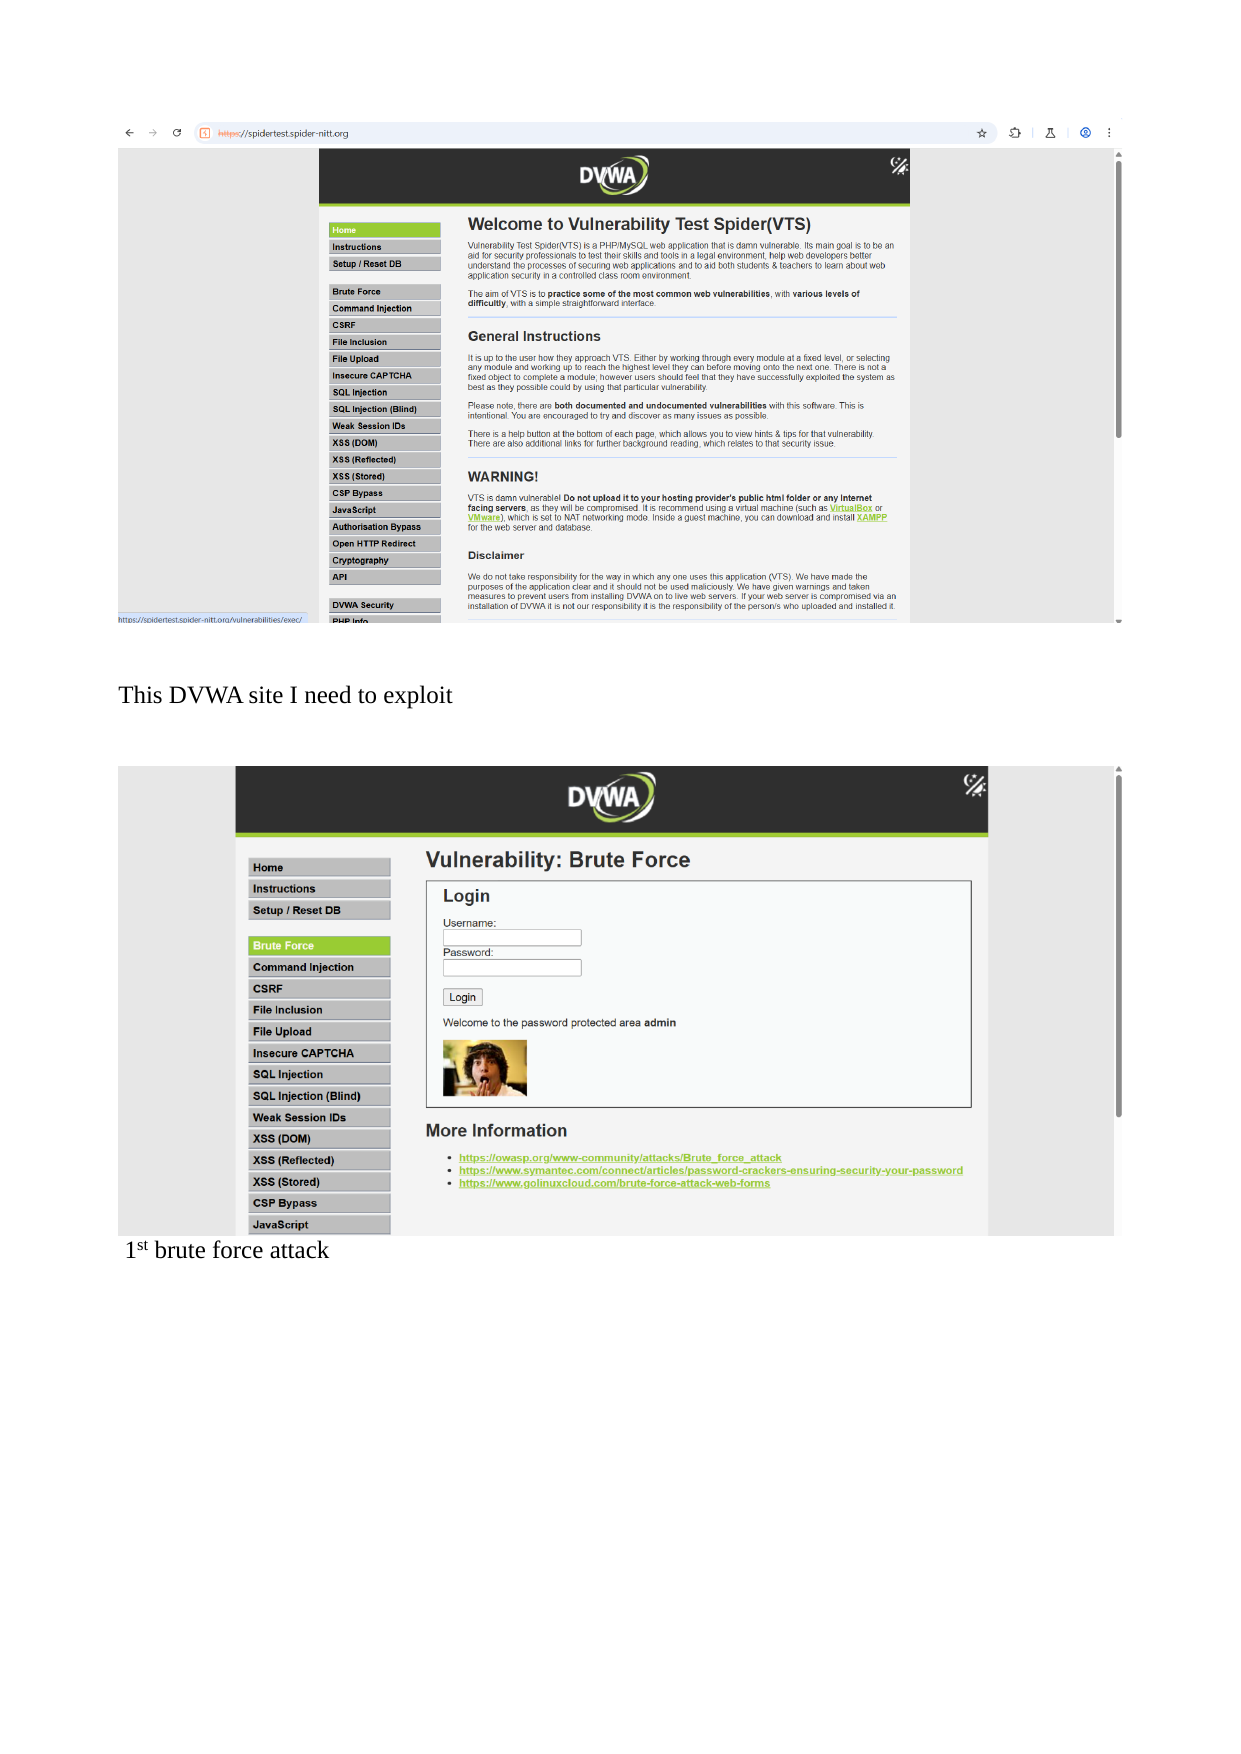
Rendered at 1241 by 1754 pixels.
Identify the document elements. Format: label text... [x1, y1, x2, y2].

text 1st brute force attack [118, 1236, 1122, 1264]
text This DVWA site I need to exploit [118, 681, 1122, 709]
